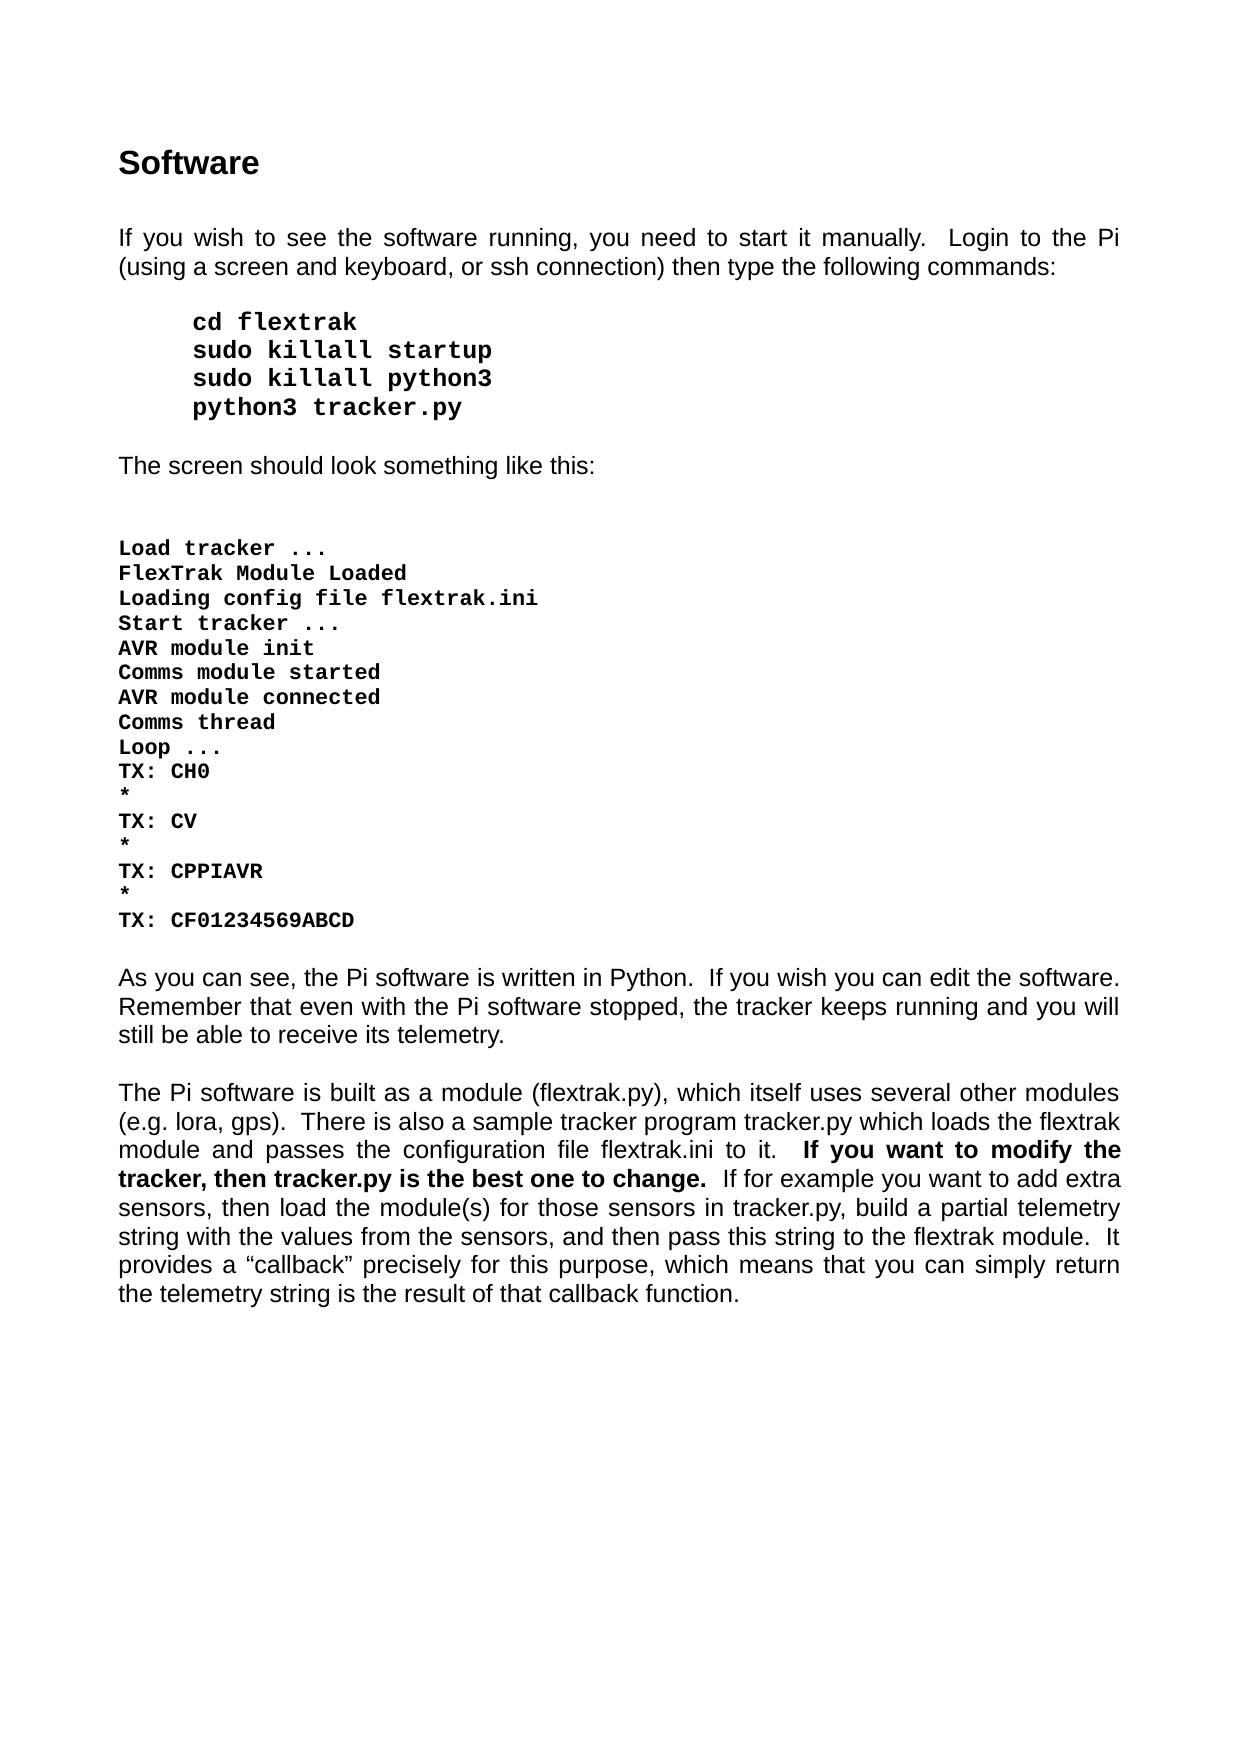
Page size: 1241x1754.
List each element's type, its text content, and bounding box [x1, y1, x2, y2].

text TX: CPPIAVR [118, 860, 1122, 885]
text AVR module init [118, 637, 1122, 662]
text FlexTrak Module Loaded [118, 562, 1122, 587]
text sudo killall python3 [192, 366, 1122, 394]
text Comms thread [118, 711, 1122, 736]
text Loop ... [118, 736, 1122, 761]
text * [118, 786, 1122, 810]
text As you can see, the Pi software is written in Python. If you wish you can edit the software. Remember that even with the Pi software stopped, the tracker keeps running and you will still be able to receive its telemetry. [118, 963, 1122, 1049]
text Start tracker ... [118, 612, 1122, 637]
text The screen should look something like this: [118, 451, 1122, 480]
text sudo killall startup [192, 338, 1122, 366]
text TX: CF01234569ABCD [118, 909, 1122, 934]
subtitle Software [118, 143, 1122, 182]
text TX: CV [118, 810, 1122, 835]
text The Pi software is built as a module (flextrak.py), which itself uses several other modules (e.g. lora, gps). There is also a sample tracker program tracker.py which loads the flextrak module and passes the configuration file flextrak.ini to it. If you want to modify the tracker, then tracker.py is the best one to change. If for example you want to add extra sensors, then load the module(s) for those sensors in tracker.py, build a partial telemetry string with the values from the sensors, and then pass this string to the flextrak module. It provides a “callback” precisely for this purpose, which means that you can simply return the telemetry string is the result of that callback function. [118, 1078, 1122, 1308]
text If you wish to see the software running, you need to start it manually. Login to the Pi (using a screen and keyboard, or ssh connection) then type the following commands: [118, 223, 1122, 281]
text TX: CH0 [118, 761, 1122, 786]
text cd flextrak [192, 309, 1122, 338]
text * [118, 885, 1122, 909]
text Loading config file flextrak.ini [118, 587, 1122, 612]
text * [118, 835, 1122, 860]
text Load tracker ... [118, 538, 1122, 562]
text AVR module connected [118, 686, 1122, 711]
text python3 tracker.py [192, 394, 1122, 423]
text Comms module started [118, 662, 1122, 686]
